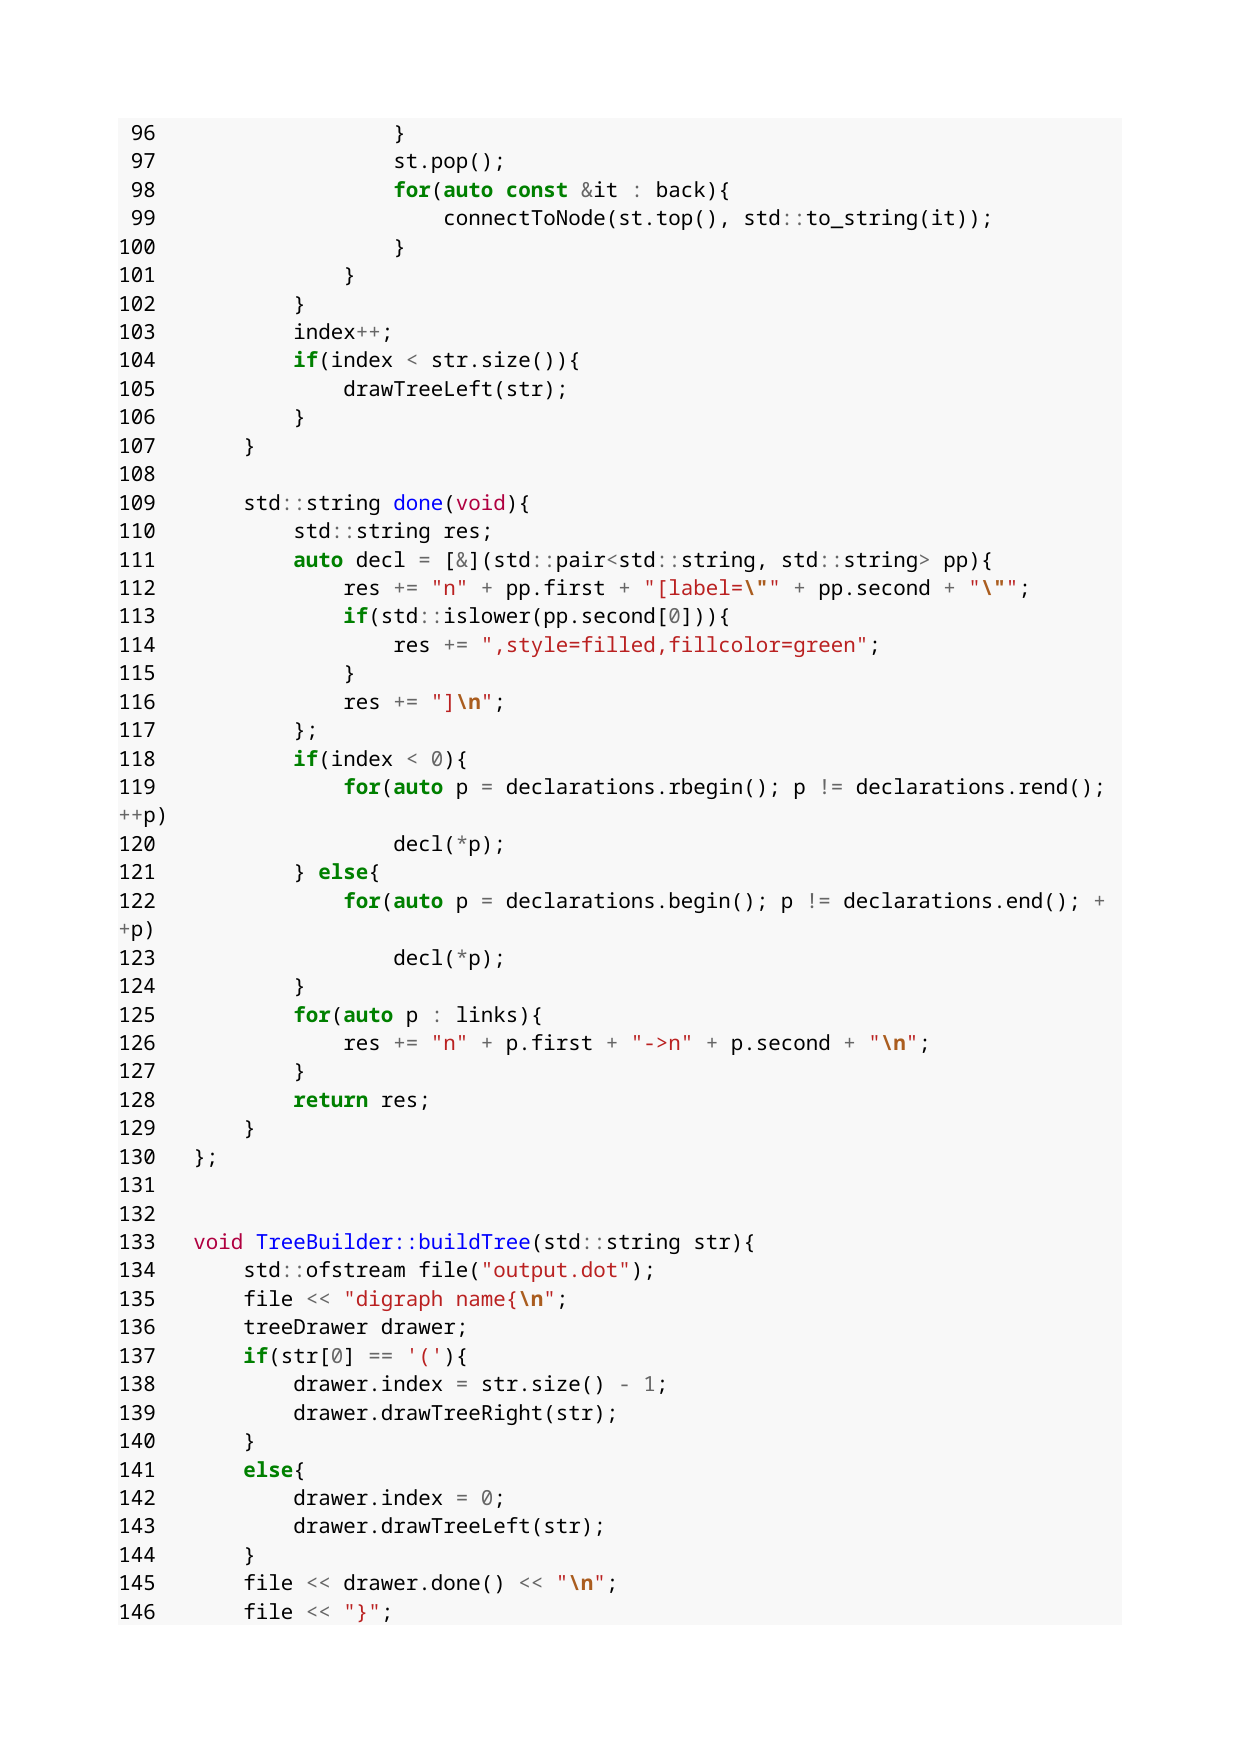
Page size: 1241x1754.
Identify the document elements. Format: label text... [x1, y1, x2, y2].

text 141 else{ [118, 1455, 1122, 1483]
text 126 res += "n" + p.first + "->n" + p.second + "\n"; [118, 1028, 1122, 1057]
text 144 } [118, 1540, 1122, 1568]
text 125 for(auto p : links){ [118, 1000, 1122, 1028]
text 102 } [118, 289, 1122, 317]
text 106 } [118, 402, 1122, 431]
text 108 [118, 459, 1122, 488]
text 142 drawer.index = 0; [118, 1483, 1122, 1512]
text 105 drawTreeLeft(str); [118, 374, 1122, 402]
text 140 } [118, 1426, 1122, 1455]
text 146 file << "}"; [118, 1597, 1122, 1625]
text 127 } [118, 1057, 1122, 1085]
text 118 if(index < 0){ [118, 744, 1122, 772]
text 132 [118, 1199, 1122, 1227]
text 122 for(auto p = declarations.begin(); p != declarations.end(); ++p) [118, 886, 1122, 943]
text 138 drawer.index = str.size() - 1; [118, 1369, 1122, 1398]
text 120 decl(*p); [118, 829, 1122, 857]
text 114 res += ",style=filled,fillcolor=green"; [118, 630, 1122, 658]
text 113 if(std::islower(pp.second[0])){ [118, 602, 1122, 630]
text 109 std::string done(void){ [118, 488, 1122, 516]
text 98 for(auto const &it : back){ [118, 175, 1122, 203]
text 131 [118, 1170, 1122, 1199]
text 129 } [118, 1113, 1122, 1142]
text 110 std::string res; [118, 516, 1122, 545]
text 111 auto decl = [&](std::pair<std::string, std::string> pp){ [118, 545, 1122, 573]
text 145 file << drawer.done() << "\n"; [118, 1568, 1122, 1597]
text 104 if(index < str.size()){ [118, 346, 1122, 374]
text 117 }; [118, 715, 1122, 744]
text 136 treeDrawer drawer; [118, 1312, 1122, 1341]
text 96 } [118, 118, 1122, 147]
text 119 for(auto p = declarations.rbegin(); p != declarations.rend(); ++p) [118, 772, 1122, 829]
text 143 drawer.drawTreeLeft(str); [118, 1512, 1122, 1540]
text 124 } [118, 971, 1122, 1000]
text 115 } [118, 658, 1122, 687]
text 116 res += "]\n"; [118, 687, 1122, 715]
text 97 st.pop(); [118, 147, 1122, 175]
text 130 }; [118, 1142, 1122, 1170]
text 101 } [118, 260, 1122, 289]
text 133 void TreeBuilder::buildTree(std::string str){ [118, 1227, 1122, 1256]
text 135 file << "digraph name{\n"; [118, 1284, 1122, 1312]
text 107 } [118, 431, 1122, 459]
text 134 std::ofstream file("output.dot"); [118, 1256, 1122, 1284]
text 123 decl(*p); [118, 943, 1122, 971]
text 99 connectToNode(st.top(), std::to_string(it)); [118, 203, 1122, 232]
text 103 index++; [118, 317, 1122, 346]
text 121 } else{ [118, 857, 1122, 886]
text 128 return res; [118, 1085, 1122, 1113]
text 112 res += "n" + pp.first + "[label=\"" + pp.second + "\""; [118, 573, 1122, 602]
text 137 if(str[0] == '('){ [118, 1341, 1122, 1369]
text 100 } [118, 232, 1122, 260]
text 139 drawer.drawTreeRight(str); [118, 1398, 1122, 1426]
